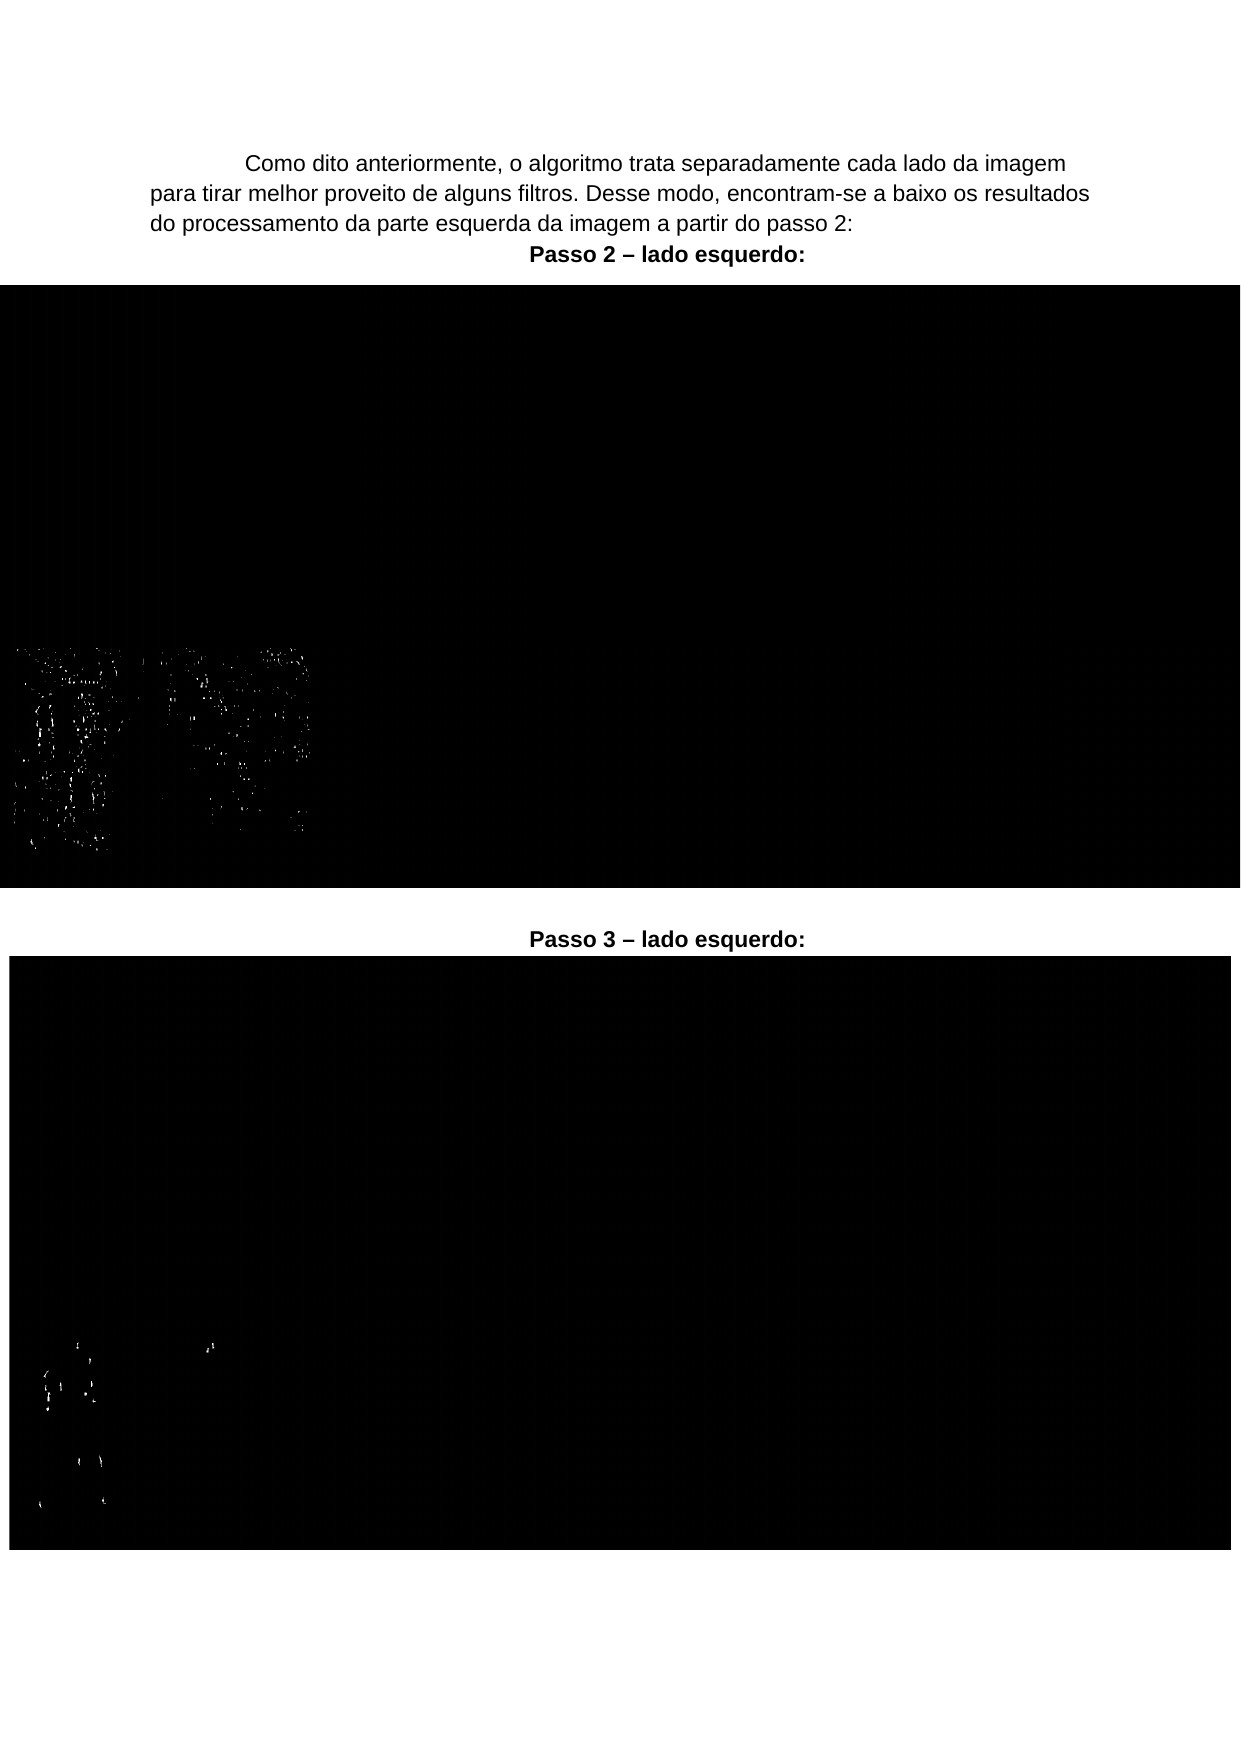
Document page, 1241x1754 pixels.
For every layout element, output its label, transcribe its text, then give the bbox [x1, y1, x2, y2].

picture [9, 956, 1231, 1550]
text Passo 2 – lado esquerdo: [150, 241, 1090, 267]
text Passo 3 – lado esquerdo: [150, 926, 1090, 952]
text Como dito anteriormente, o algoritmo trata separadamente cada lado da imagem para tirar melhor proveito de alguns filtros. Desse modo, encontram-se a baixo os resultados do processamento da parte esquerda da imagem a partir do passo 2: [150, 150, 1090, 237]
picture [0, 285, 1241, 888]
